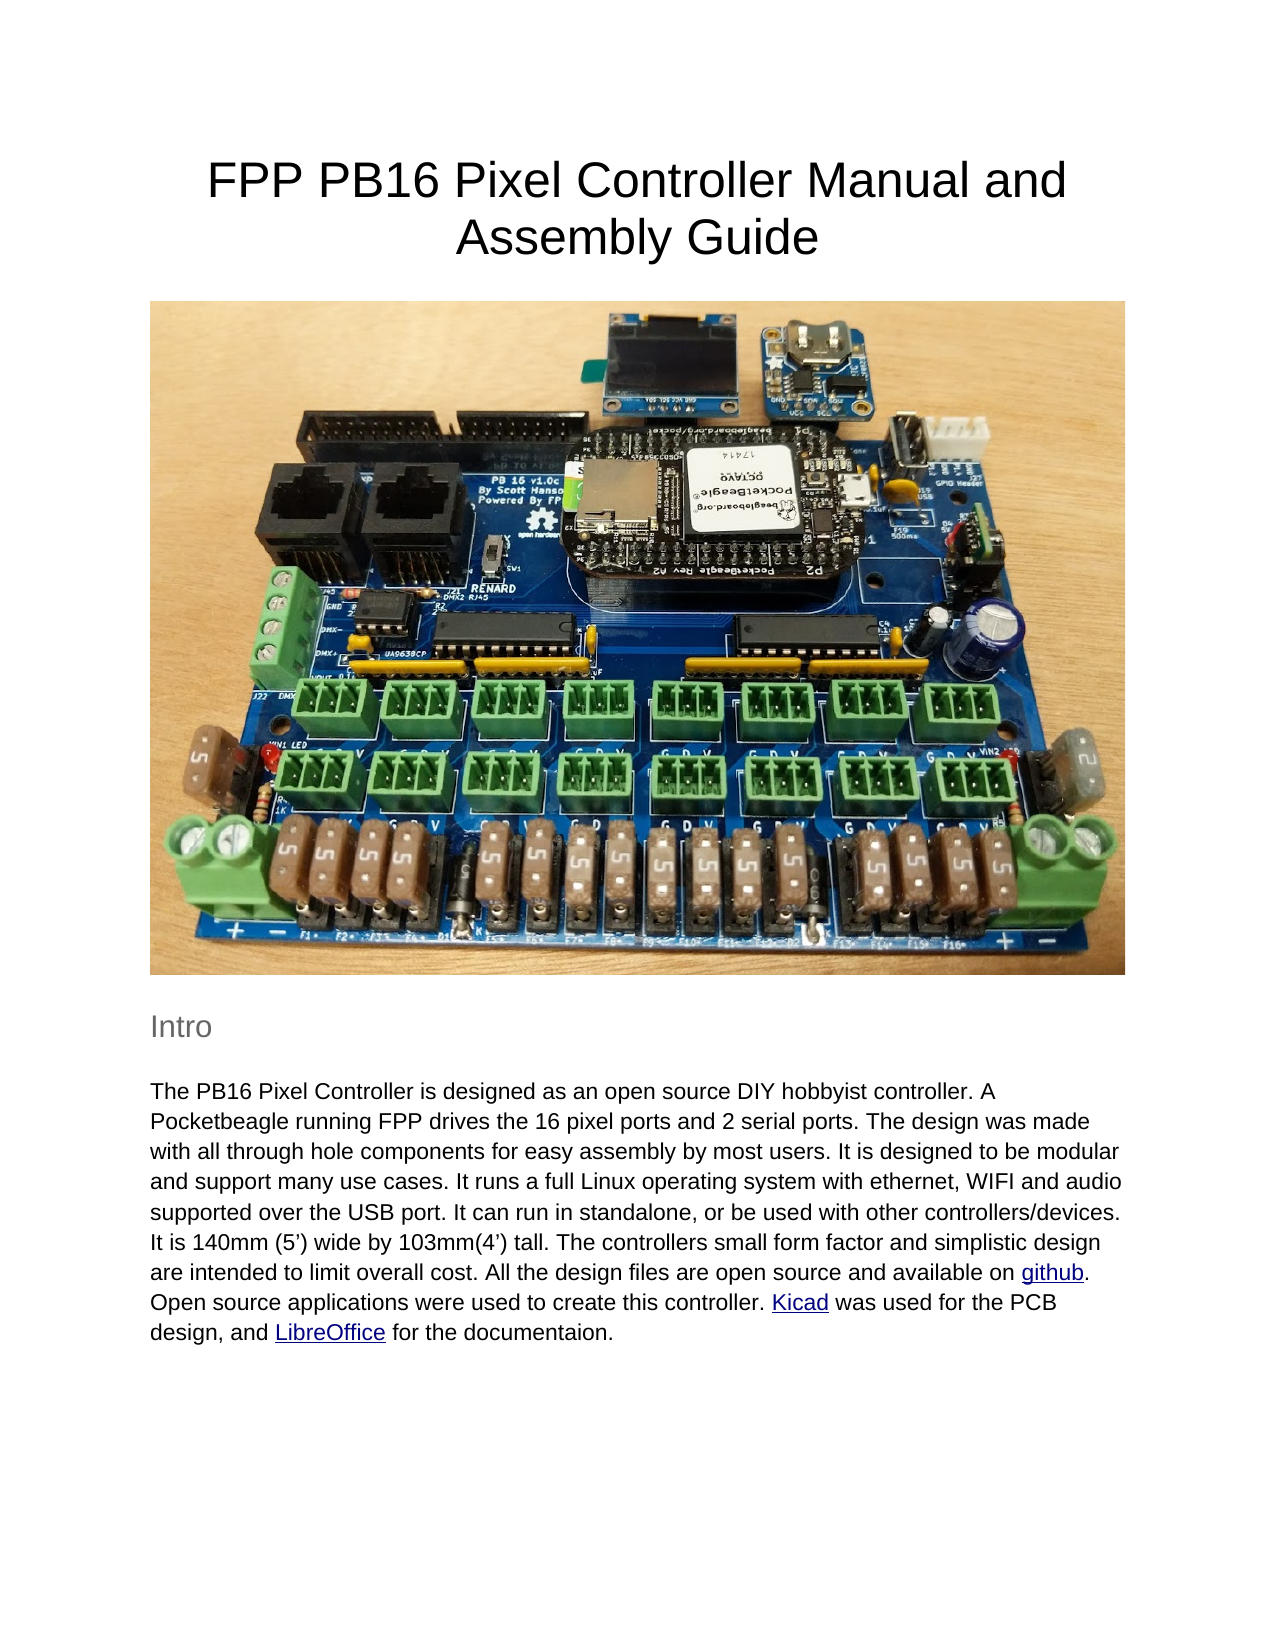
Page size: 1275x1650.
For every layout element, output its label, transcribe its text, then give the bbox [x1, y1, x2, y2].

title FPP PB16 Pixel Controller Manual and Assembly Guide [150, 150, 1125, 265]
text The PB16 Pixel Controller is designed as an open source DIY hobbyist controller. A Pocketbeagle running FPP drives the 16 pixel ports and 2 serial ports. The design was made with all through hole components for easy assembly by most users. It is designed to be modular and support many use cases. It runs a full Linux operating system with ethernet, WIFI and audio supported over the USB port. It can run in standalone, or be used with other controllers/devices. It is 140mm (5’) wide by 103mm(4’) tall. The controllers small form factor and simplistic design are intended to limit overall cost. All the design files are open source and available on github. Open source applications were used to create this controller. Kicad was used for the PCB design, and LibreOffice for the documentaion. [150, 1078, 1125, 1346]
picture [150, 301, 1125, 975]
subtitle Intro [150, 1008, 1125, 1044]
